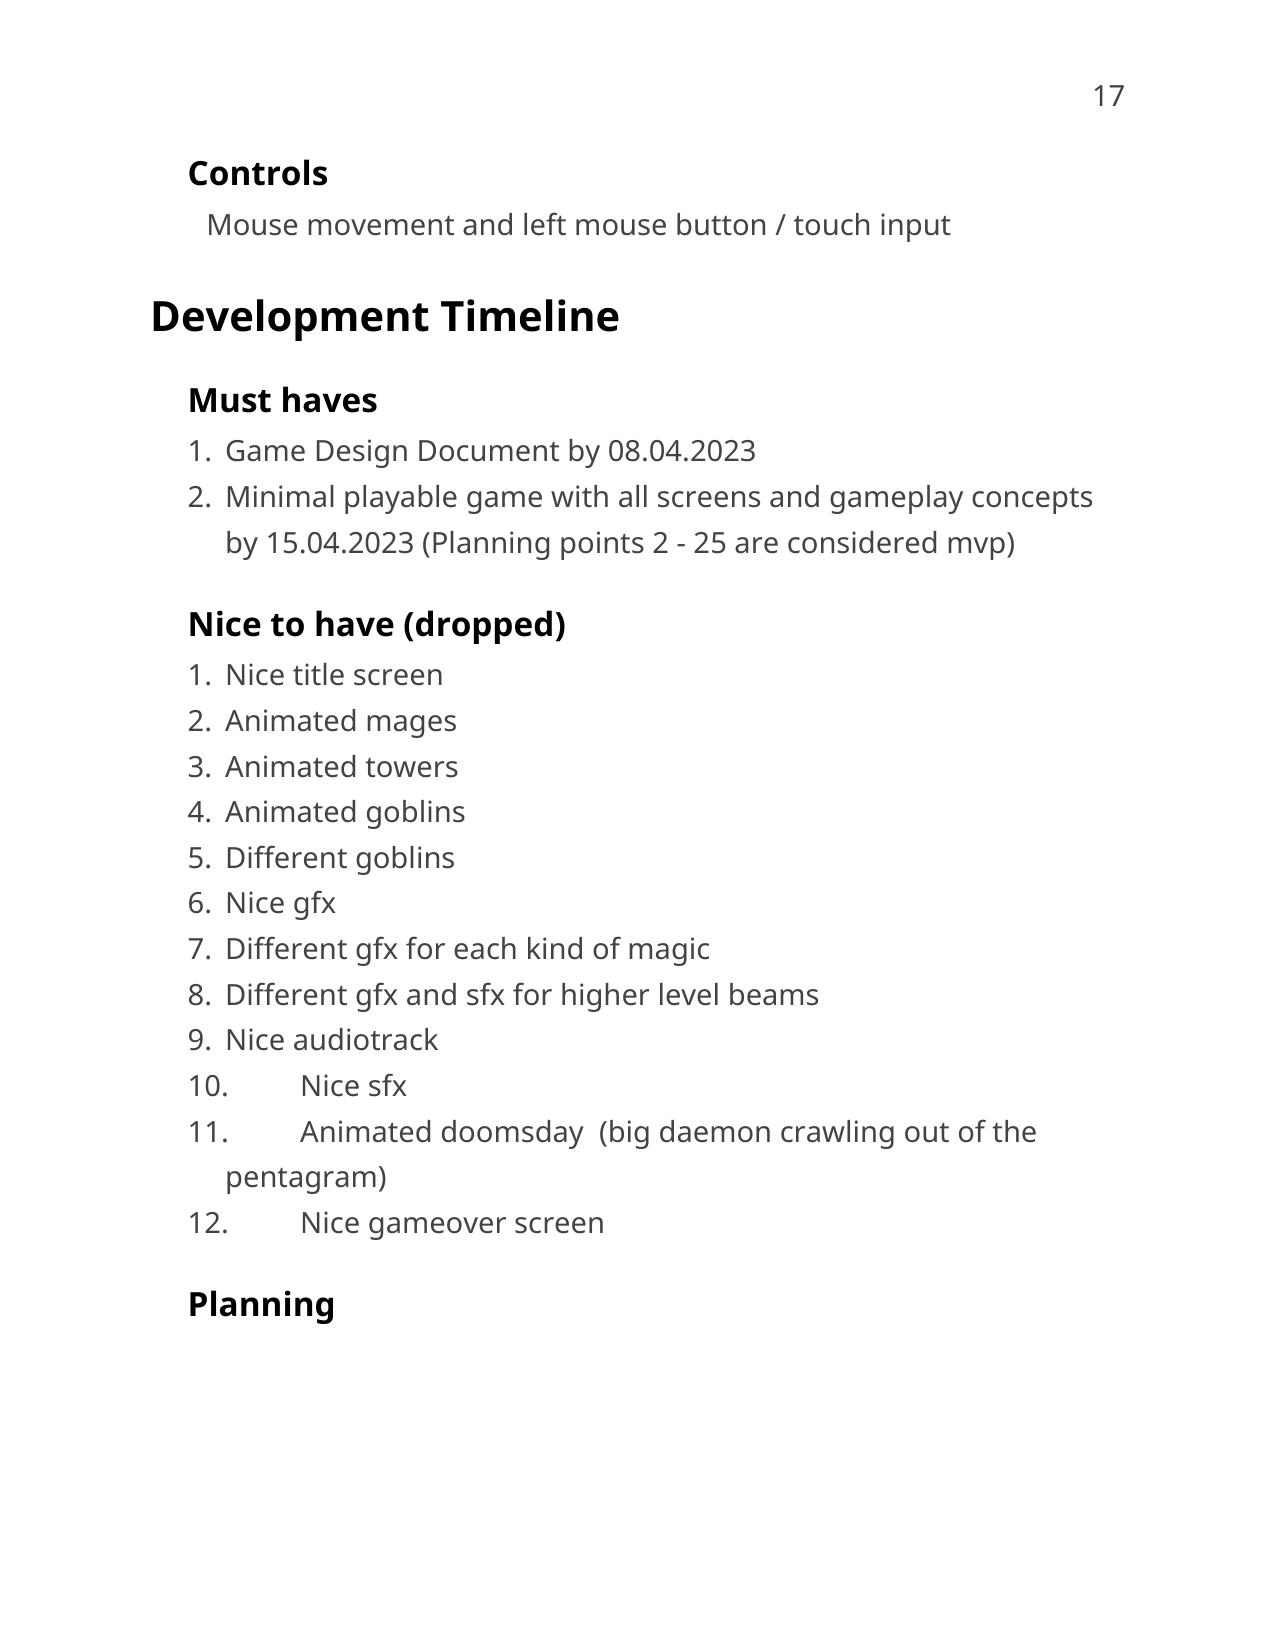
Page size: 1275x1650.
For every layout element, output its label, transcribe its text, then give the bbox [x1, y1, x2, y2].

list Nice gfx [187, 883, 1125, 922]
list Different gfx and sfx for higher level beams [187, 974, 1125, 1014]
list Animated doomsday (big daemon crawling out of the pentagram) [187, 1111, 1125, 1196]
subtitle Must haves [187, 377, 1125, 422]
list Nice audiotrack [187, 1020, 1125, 1059]
list Nice sfx [187, 1065, 1125, 1105]
list Animated goblins [187, 792, 1125, 831]
list Game Design Document by 08.04.2023 [187, 431, 1125, 470]
list Animated towers [187, 746, 1125, 786]
subtitle Controls [187, 150, 1125, 195]
text Mouse movement and left mouse button / touch input [206, 204, 1125, 243]
list Different goblins [187, 837, 1125, 877]
subtitle Planning [187, 1281, 1125, 1327]
subtitle Nice to have (dropped) [187, 601, 1125, 646]
list Minimal playable game with all screens and gameplay concepts by 15.04.2023 (Planning points 2 - 25 are considered mvp) [187, 476, 1125, 562]
list Nice gameover screen [187, 1202, 1125, 1242]
list Different gfx for each kind of magic [187, 928, 1125, 968]
subtitle Development Timeline [150, 287, 1125, 344]
list Nice title screen [187, 655, 1125, 694]
list Animated mages [187, 700, 1125, 740]
